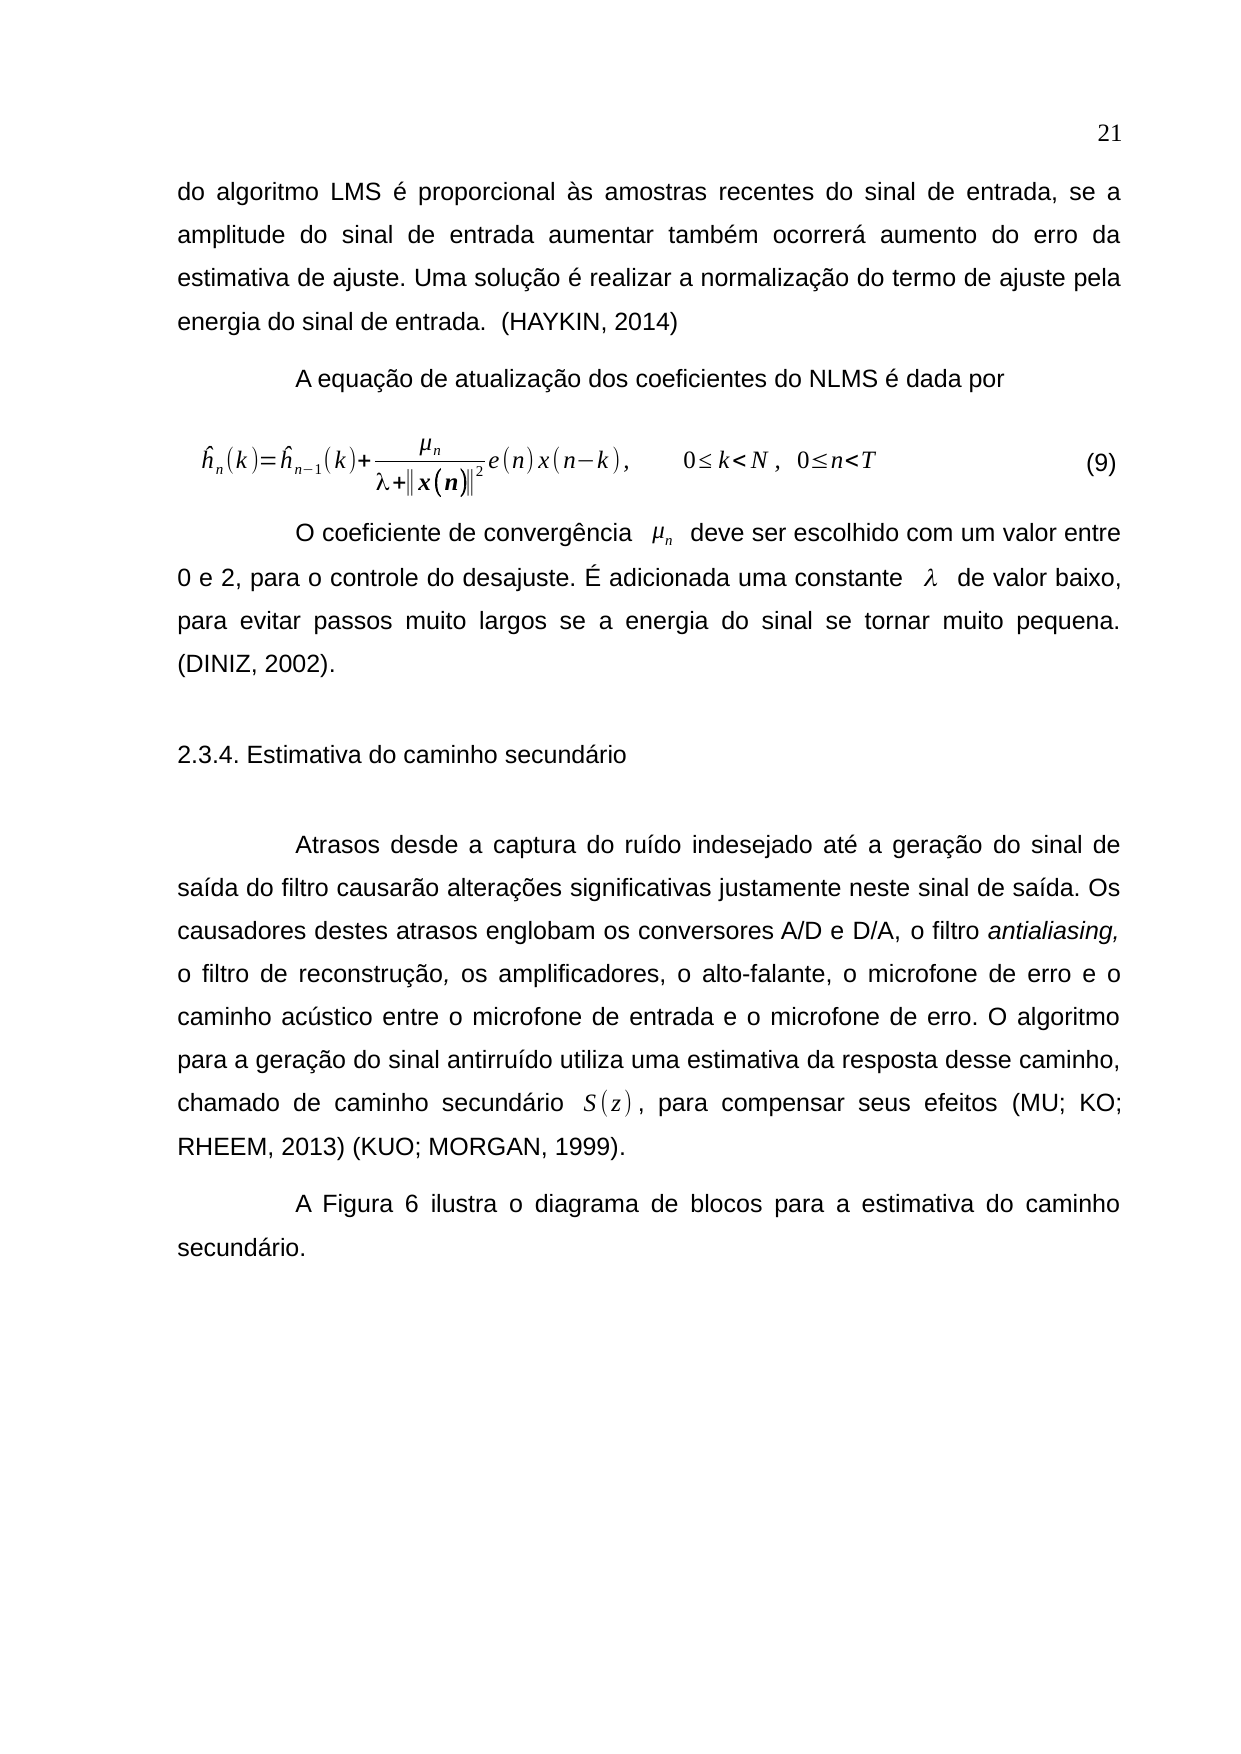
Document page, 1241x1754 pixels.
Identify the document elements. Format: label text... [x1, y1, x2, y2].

table_header (9) [1017, 423, 1122, 517]
text do algoritmo LMS é proporcional às amostras recentes do sinal de entrada, se a amplitude do sinal de entrada aumentar também ocorrerá aumento do erro da estimativa de ajuste. Uma solução é realizar a normalização do termo de ajuste pela energia do sinal de entrada. (HAYKIN, 2014) [177, 177, 1122, 335]
text A Figura 6 ilustra o diagrama de blocos para a estimativa do caminho secundário. [177, 1189, 1122, 1261]
text A equação de atualização dos coeficientes do NLMS é dada por [177, 364, 1122, 393]
table_header [177, 423, 1017, 517]
text Atrasos desde a captura do ruído indesejado até a geração do sinal de saída do filtro causarão alterações significativas justamente neste sinal de saída. Os causadores destes atrasos englobam os conversores A/D e D/A, o filtro antialiasing, o filtro de reconstrução, os amplificadores, o alto-falante, o microfone de erro e o caminho acústico entre o microfone de entrada e o microfone de erro. O algoritmo para a geração do sinal antirruído utiliza uma estimativa da resposta desse caminho, chamado de caminho secundário, para compensar seus efeitos (MU; KO; RHEEM, 2013) (KUO; MORGAN, 1999). [177, 829, 1122, 1160]
subtitle 2.3.4. Estimativa do caminho secundário [177, 739, 1122, 768]
text O coeficiente de convergênciadeve ser escolhido com um valor entre 0 e 2, para o controle do desajuste. É adicionada uma constantede valor baixo, para evitar passos muito largos se a energia do sinal se tornar muito pequena. (DINIZ, 2002). [177, 517, 1122, 678]
